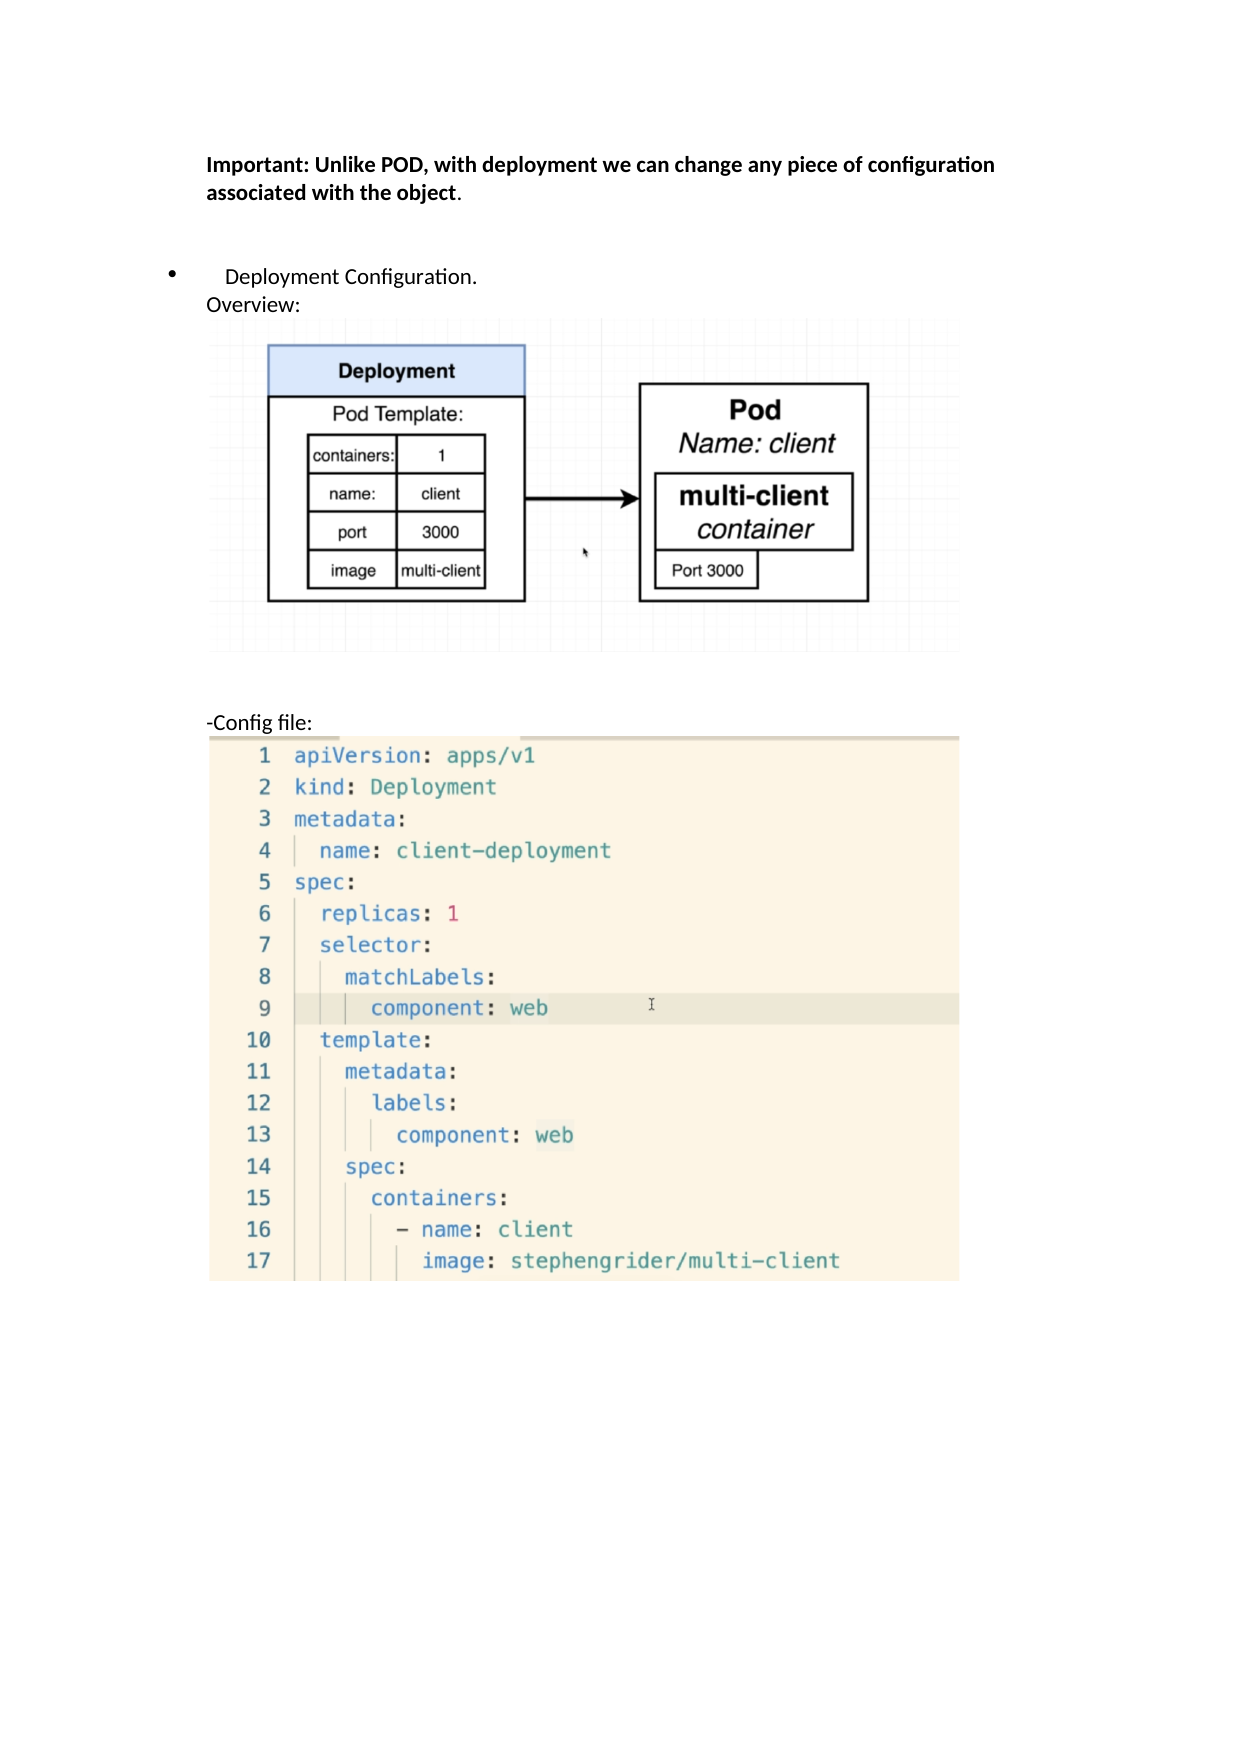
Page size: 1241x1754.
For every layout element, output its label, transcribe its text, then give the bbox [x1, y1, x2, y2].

picture [209, 318, 960, 652]
text Overview: [206, 290, 1090, 318]
text Important: Unlike POD, with deployment we can change any piece of configuration associated with the object. [206, 150, 1090, 206]
text -Config file: [206, 708, 1090, 736]
list Deployment Configuration. [169, 262, 1090, 290]
picture [209, 736, 960, 1281]
